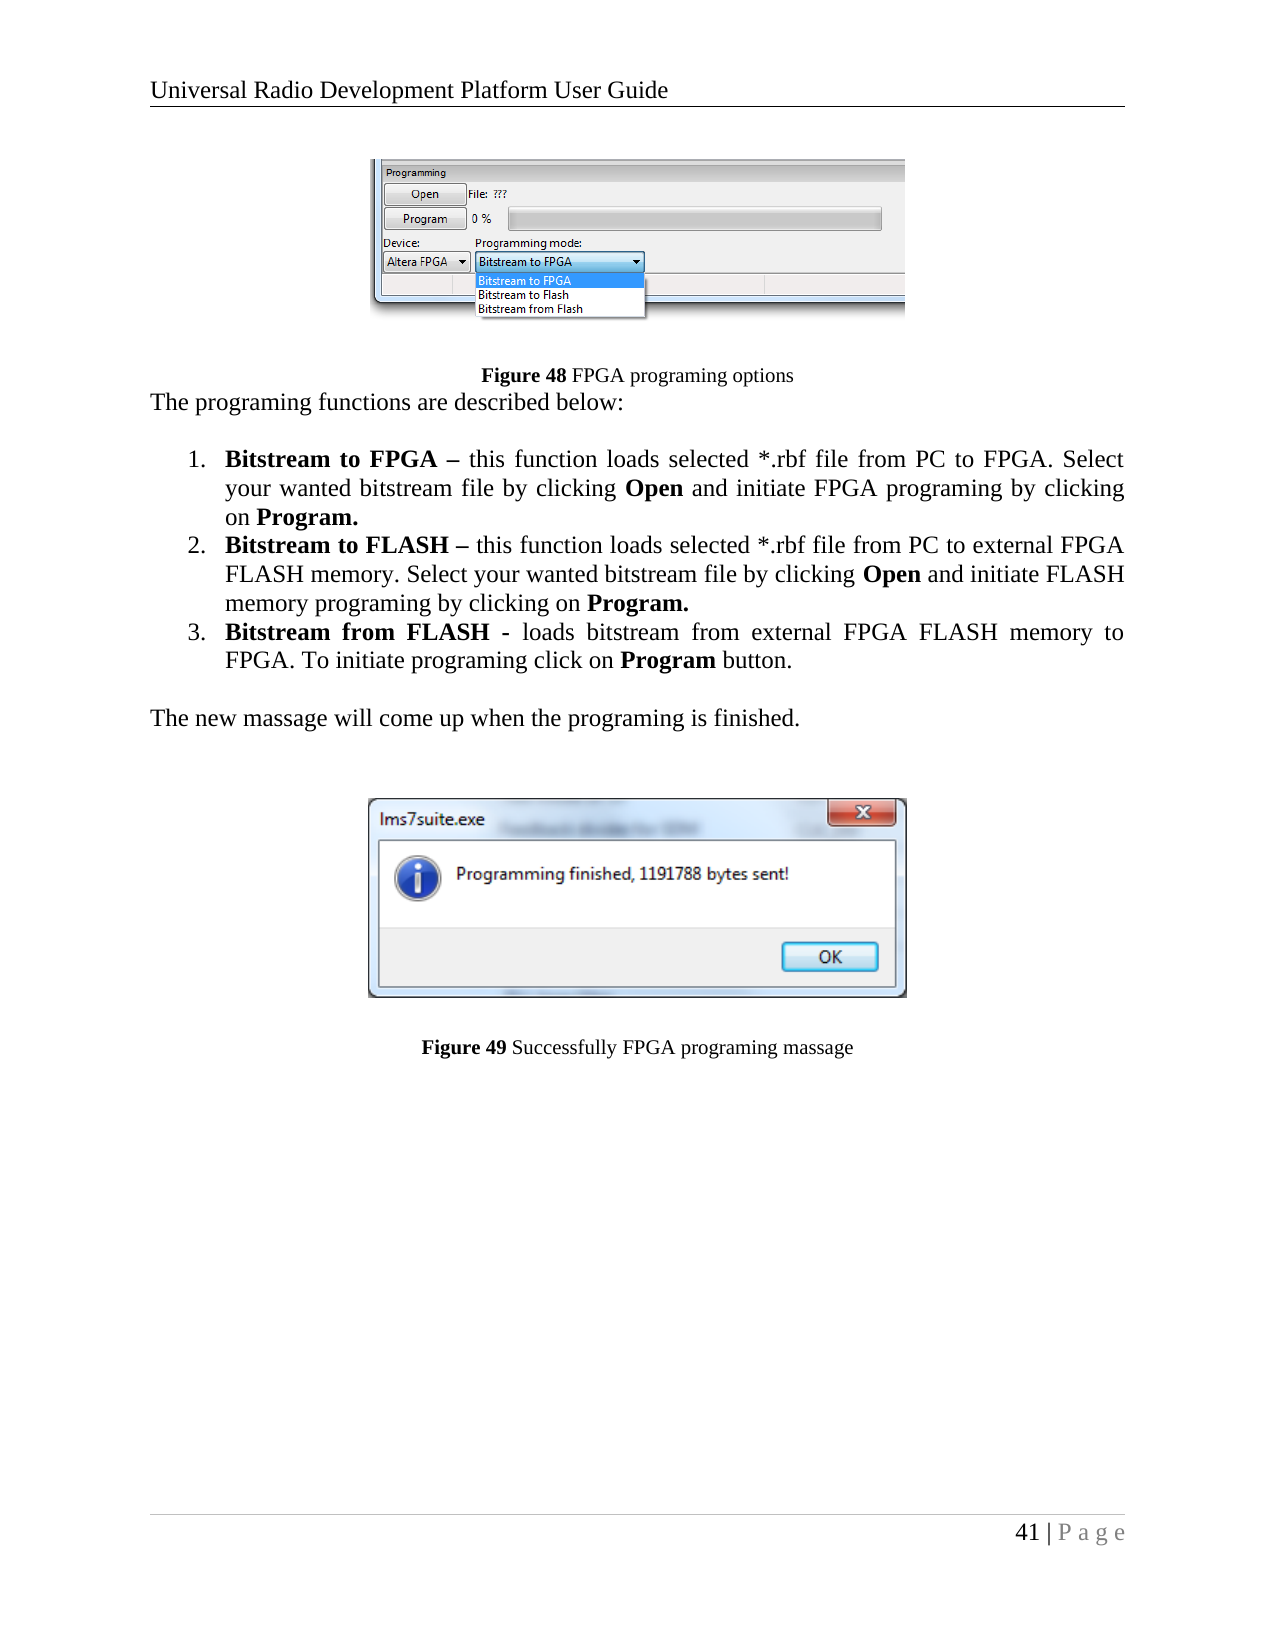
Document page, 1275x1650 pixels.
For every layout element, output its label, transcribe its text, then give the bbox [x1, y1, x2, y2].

text The new massage will come up when the programing is finished. [150, 703, 1125, 732]
picture [370, 159, 905, 354]
list Bitstream to FPGA – this function loads selected *.rbf file from PC to FPGA. Select your wanted bitstream file by clicking Open and initiate FPGA programing by clicking on Program. [187, 444, 1125, 530]
list Bitstream from FLASH - loads bitstream from external FPGA FLASH memory to FPGA. To initiate programing click on Program button. [187, 617, 1125, 674]
picture [368, 798, 907, 998]
text The programing functions are described below: [150, 387, 1125, 415]
text Figure 48 FPGA programing options [150, 362, 1125, 387]
list Bitstream to FLASH – this function loads selected *.rbf file from PC to external FPGA FLASH memory. Select your wanted bitstream file by clicking Open and initiate FLASH memory programing by clicking on Program. [187, 530, 1125, 617]
text Figure 49 Successfully FPGA programing massage [150, 1035, 1125, 1059]
